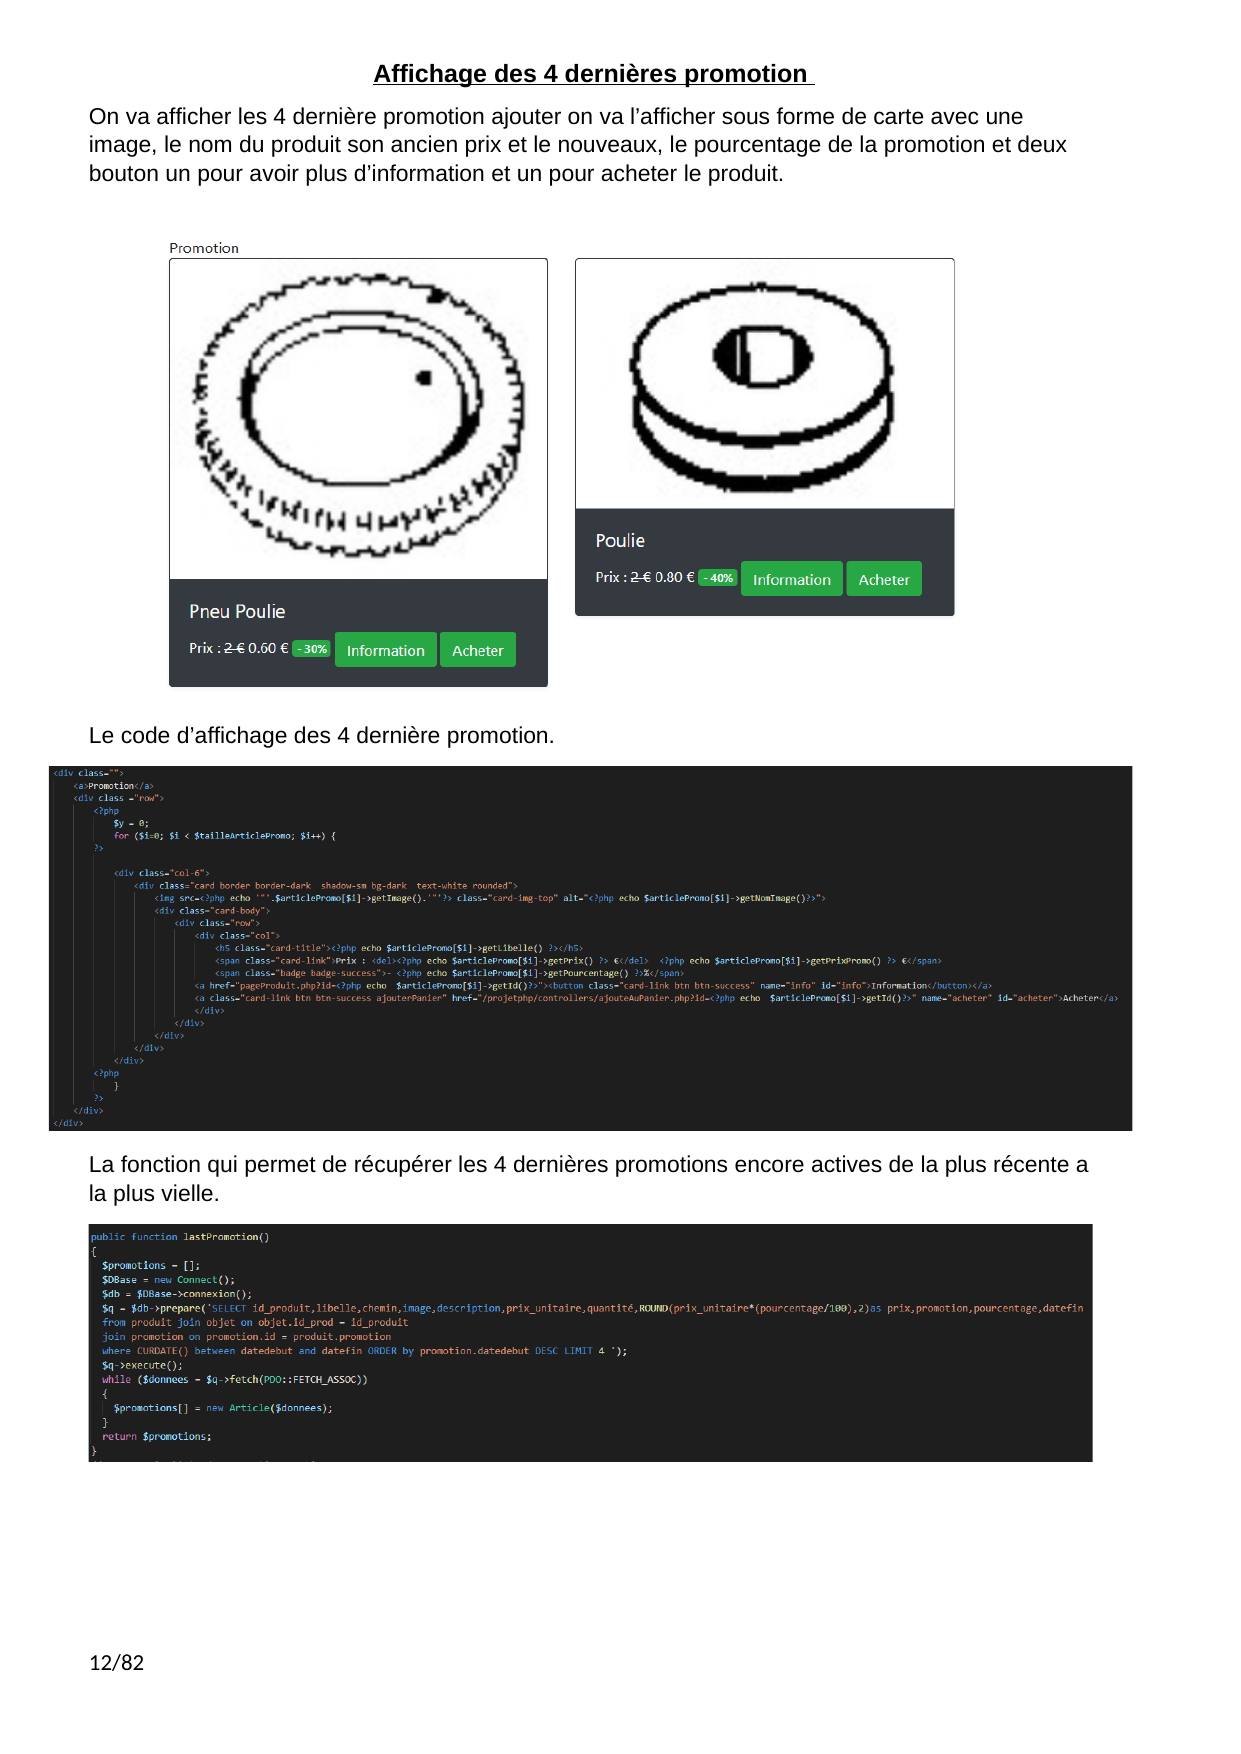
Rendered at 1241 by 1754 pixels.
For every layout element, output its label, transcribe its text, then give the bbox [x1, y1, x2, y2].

picture [140, 220, 982, 701]
text Le code d’affichage des 4 dernière promotion. [89, 204, 1092, 748]
picture [88, 1224, 1093, 1462]
picture [48, 766, 1133, 1131]
subtitle Affichage des 4 dernières promotion [89, 59, 1092, 88]
text On va afficher les 4 dernière promotion ajouter on va l’afficher sous forme de carte avec une image, le nom du produit son ancien prix et le nouveaux, le pourcentage de la promotion et deux bouton un pour avoir plus d’information et un pour acheter le produit. [89, 103, 1092, 186]
text La fonction qui permet de récupérer les 4 dernières promotions encore actives de la plus récente a la plus vielle. [89, 1131, 1092, 1206]
